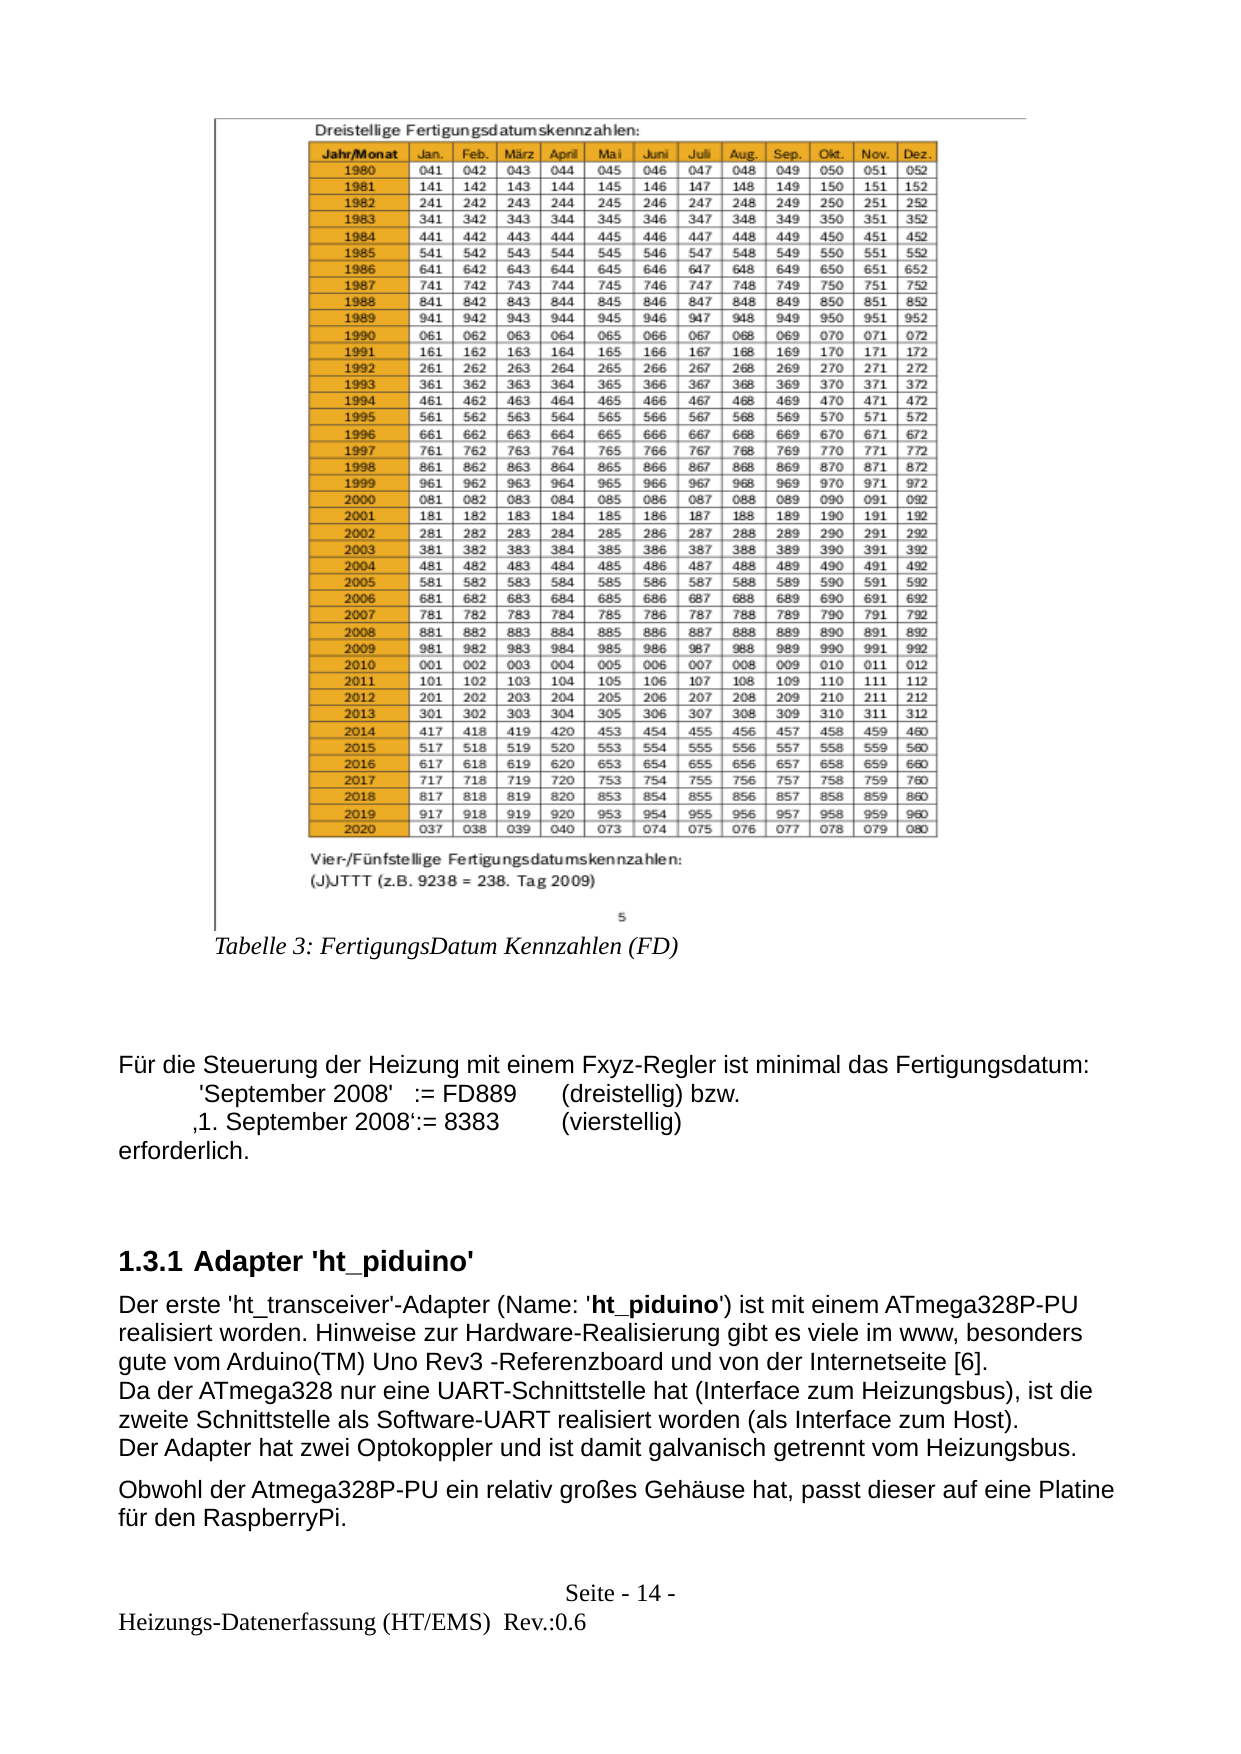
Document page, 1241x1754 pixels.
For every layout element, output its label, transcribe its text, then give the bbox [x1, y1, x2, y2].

text Tabelle 3: FertigungsDatum Kennzahlen (FD) [214, 931, 1026, 959]
text Obwohl der Atmega328P-PU ein relativ großes Gehäuse hat, passt dieser auf eine Platine für den RaspberryPi. [118, 1474, 1122, 1532]
text Der erste 'ht_transceiver'-Adapter (Name: 'ht_piduino') ist mit einem ATmega328P-PU realisiert worden. Hinweise zur Hardware-Realisierung gibt es viele im www, besonders gute vom Arduino(TM) Uno Rev3 -Referenzboard und von der Internetseite [6]. Da der ATmega328 nur eine UART-Schnittstelle hat (Interface zum Heizungsbus), ist die zweite Schnittstelle als Software-UART realisiert worden (als Interface zum Host). Der Adapter hat zwei Optokoppler und ist damit galvanisch getrennt vom Heizungsbus. [118, 1289, 1122, 1462]
picture [213, 118, 1027, 931]
subtitle Adapter 'ht_piduino' [118, 1243, 1122, 1277]
text Für die Steuerung der Heizung mit einem Fxyz-Regler ist minimal das Fertigungsdatum: 'September 2008' := FD889 (dreistellig) bzw. ‚1. September 2008‘:= 8383 (vierstellig) erforderlich. [118, 1050, 1122, 1165]
